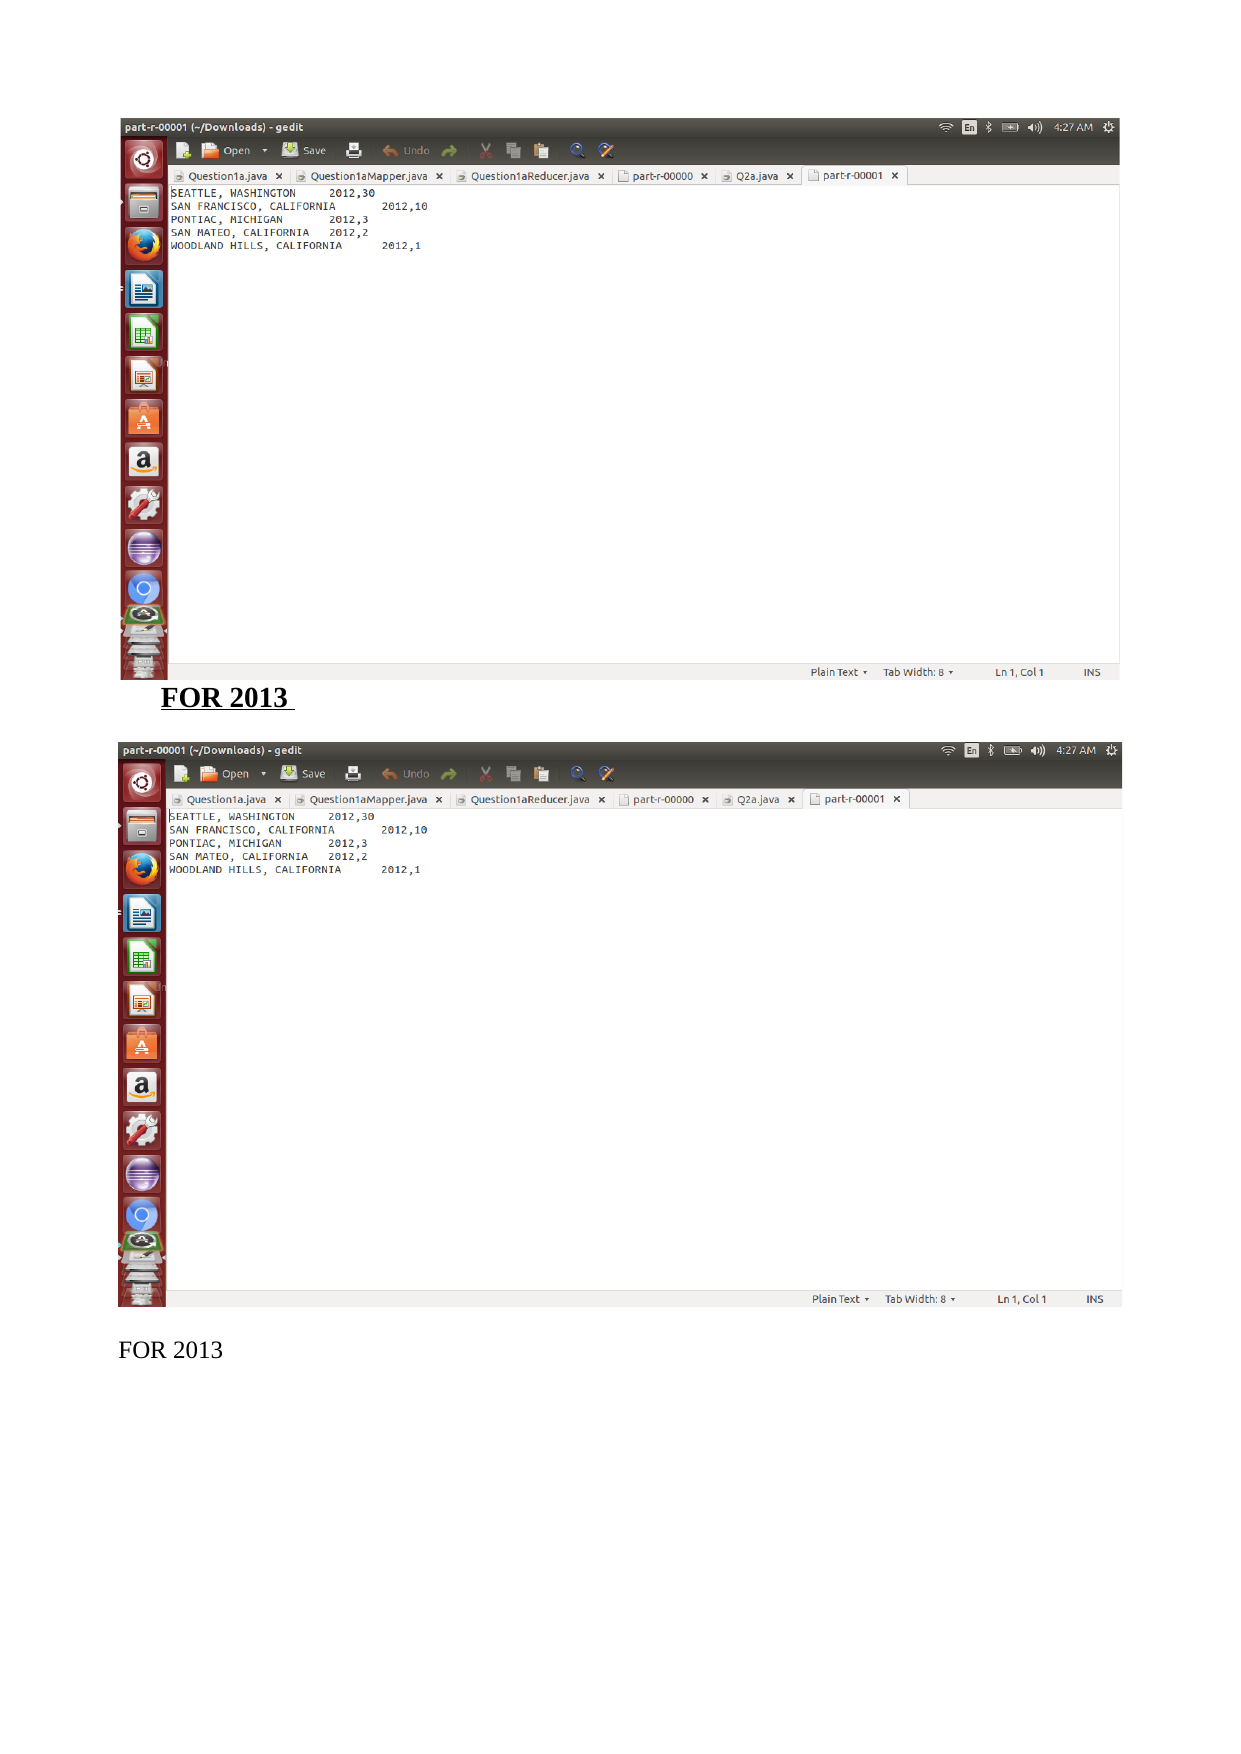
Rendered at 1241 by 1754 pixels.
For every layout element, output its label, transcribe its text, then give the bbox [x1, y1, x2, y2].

subtitle FOR 2013 [123, 118, 1122, 713]
picture [120, 118, 1120, 680]
picture [118, 742, 1123, 1307]
text FOR 2013 [118, 1335, 1122, 1364]
